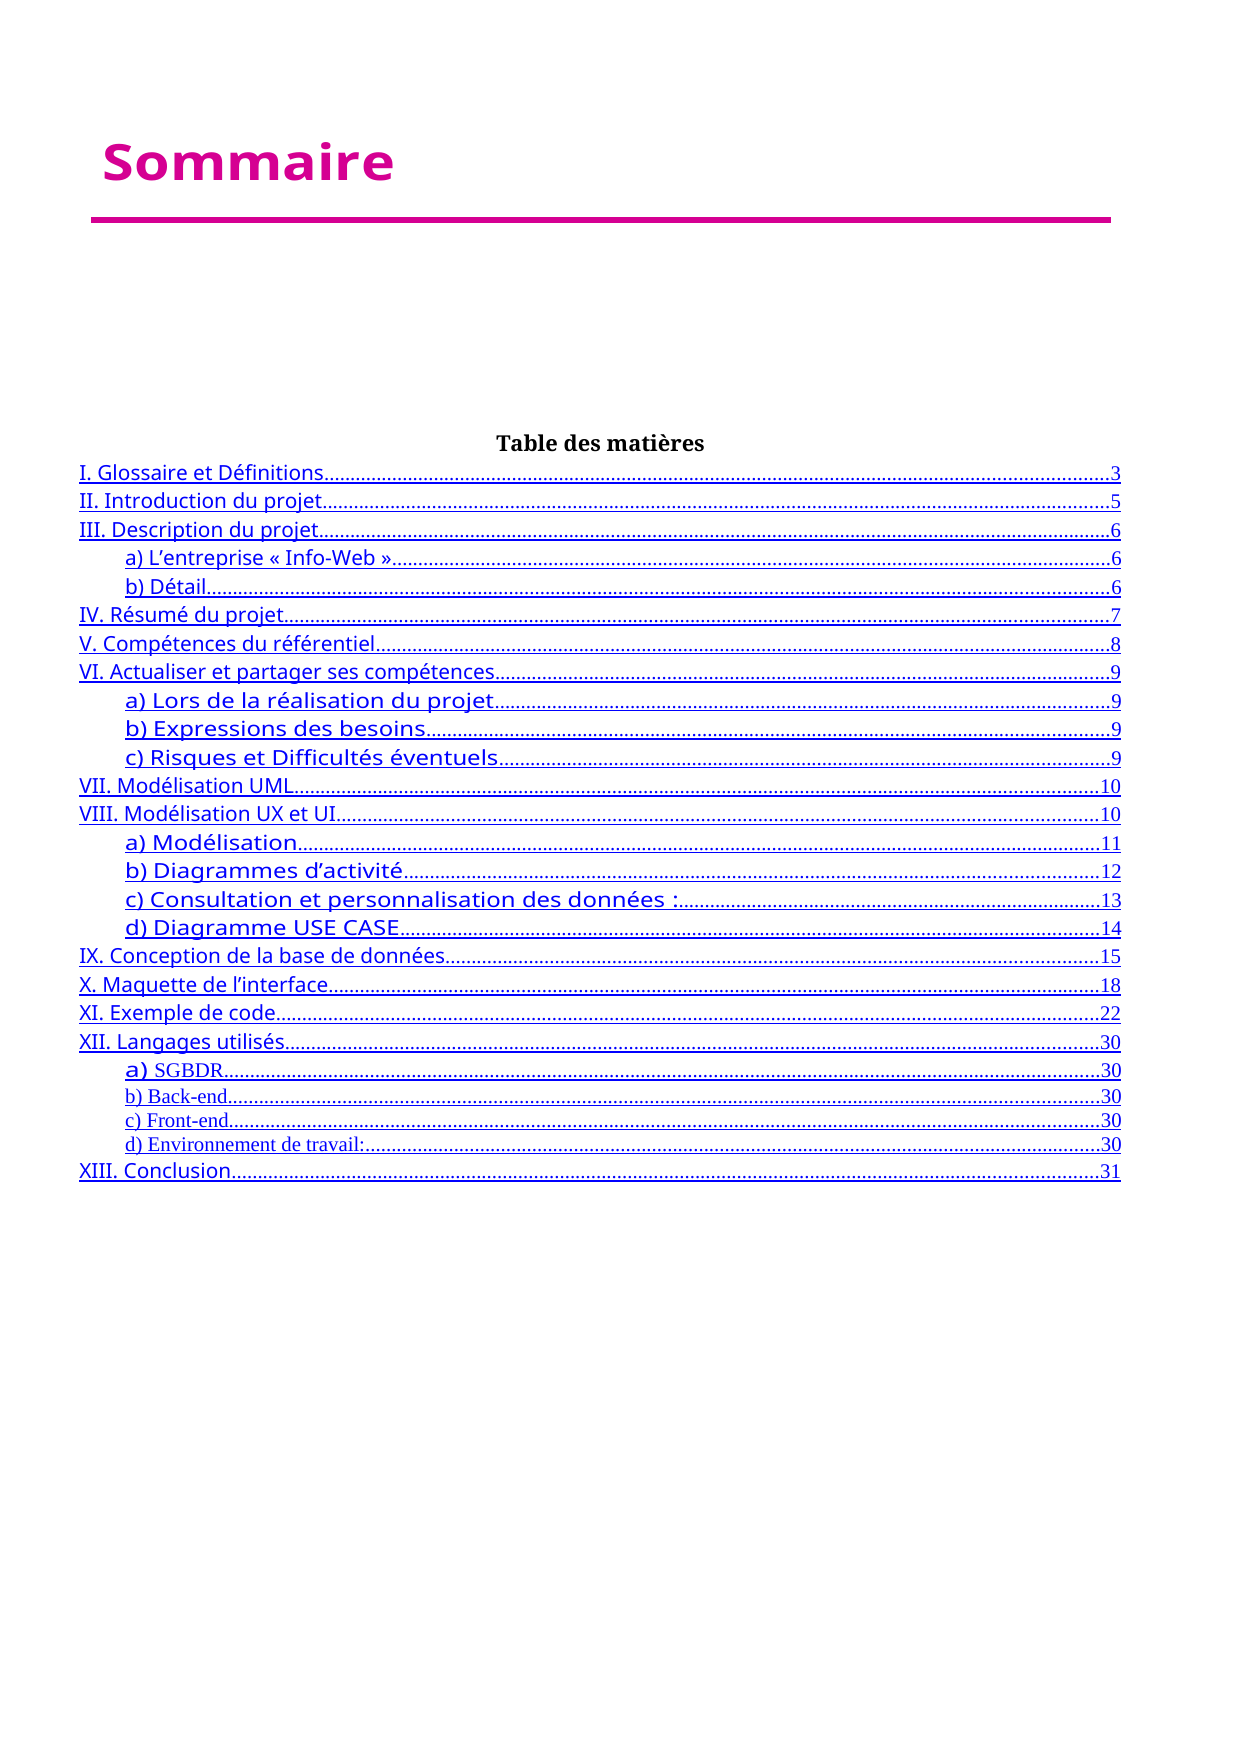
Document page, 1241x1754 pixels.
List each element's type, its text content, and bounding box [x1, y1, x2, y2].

text b) Détail 6 [125, 572, 1121, 596]
text a) SGBDR 30 [125, 1055, 1121, 1079]
text III. Description du projet 6 [79, 515, 1121, 539]
text VIII. Modélisation UX et UI 10 [79, 799, 1121, 824]
text a) L’entreprise « Info-Web » 6 [125, 543, 1121, 568]
text IV. Résumé du projet 7 [79, 600, 1121, 624]
text VI. Actualiser et partager ses compétences 9 [79, 657, 1121, 681]
text VII. Modélisation UML 10 [79, 771, 1121, 795]
text II. Introduction du projet 5 [79, 487, 1121, 511]
text c) Risques et Difficultés éventuels 9 [125, 743, 1121, 767]
text XI. Exemple de code 22 [79, 998, 1121, 1023]
text XII. Langages utilisés 30 [79, 1027, 1121, 1051]
text b) Back-end 30 [125, 1084, 1121, 1105]
text a) Lors de la réalisation du projet 9 [125, 686, 1121, 710]
text c) Front-end 30 [125, 1108, 1121, 1129]
text Sommaire [103, 127, 1121, 195]
text XIII. Conclusion 31 [79, 1156, 1121, 1180]
text c) Consultation et personnalisation des données : 13 [125, 885, 1121, 909]
text a) Modélisation 11 [125, 828, 1121, 852]
text IX. Conception de la base de données 15 [79, 942, 1121, 966]
text X. Maquette de l’interface 18 [79, 970, 1121, 994]
text Table des matières [79, 428, 1121, 458]
text d) Environnement de travail: 30 [125, 1132, 1121, 1153]
text V. Compétences du référentiel 8 [79, 629, 1121, 653]
text d) Diagramme USE CASE 14 [125, 913, 1121, 937]
text I. Glossaire et Définitions 3 [79, 458, 1121, 482]
text b) Expressions des besoins 9 [125, 714, 1121, 738]
text b) Diagrammes d’activité 12 [125, 856, 1121, 881]
